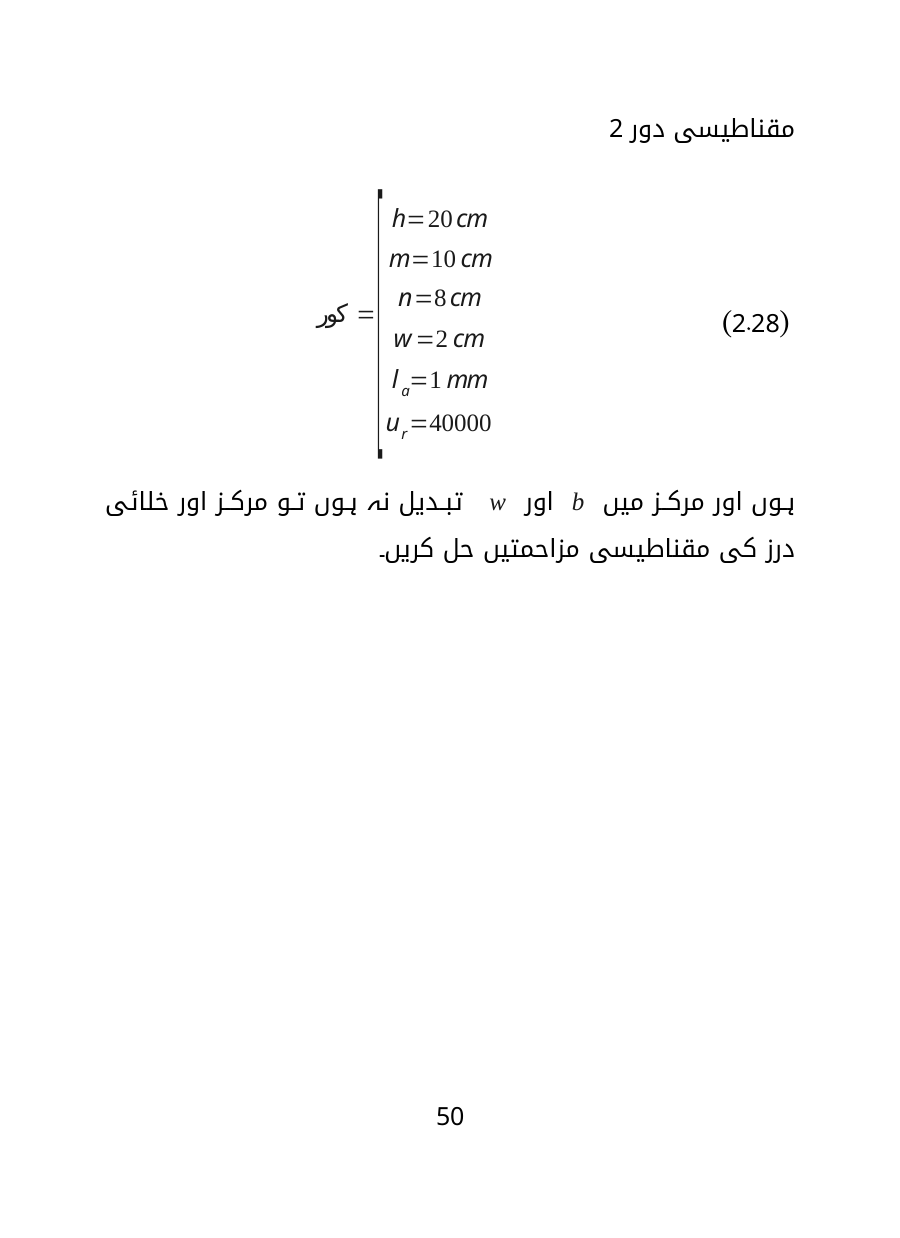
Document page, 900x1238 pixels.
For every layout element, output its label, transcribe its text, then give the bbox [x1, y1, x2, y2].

table_header [105, 183, 691, 478]
table_header (2.28) [691, 183, 795, 478]
text ہوں اور مرکز میںاور تبدیل نہ ہوں تو مرکز اور خلائی درز کی مقناطیسی مزاحمتیں حل کریں۔ [105, 478, 795, 573]
